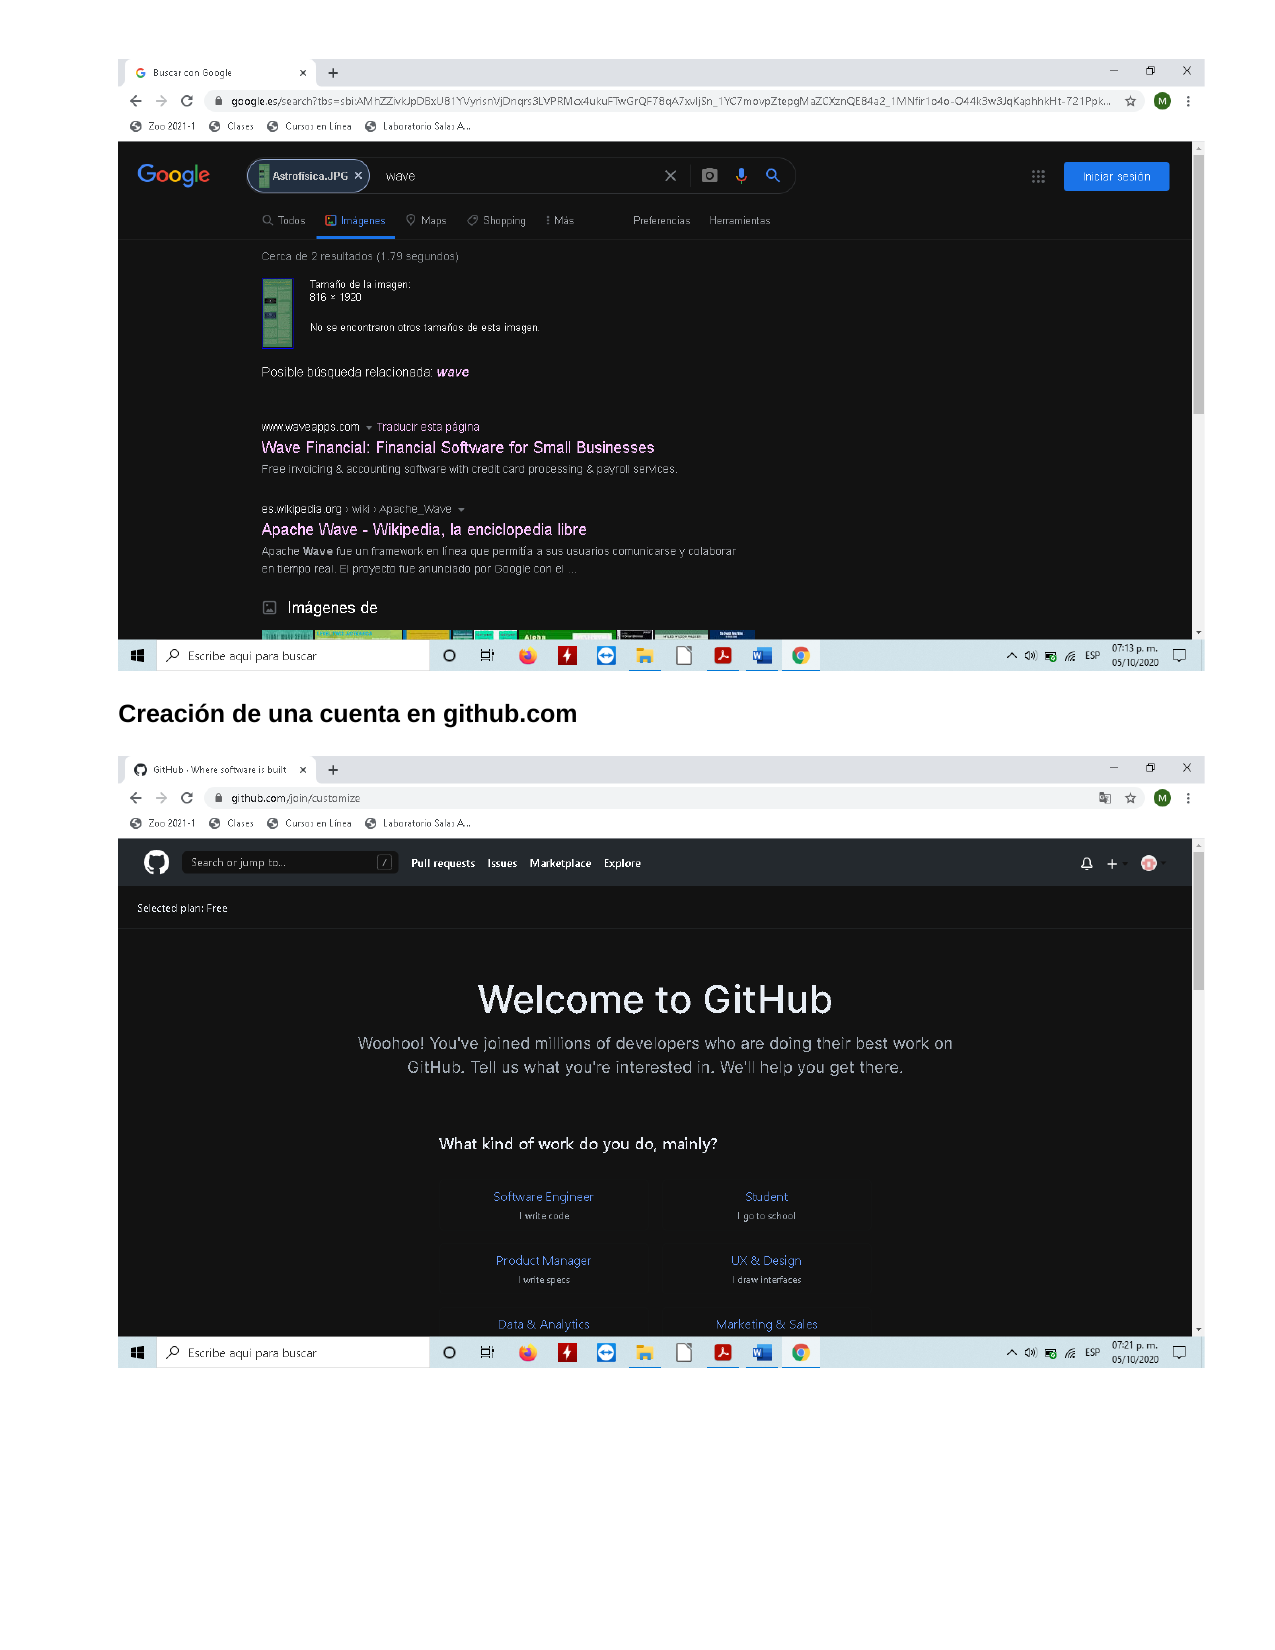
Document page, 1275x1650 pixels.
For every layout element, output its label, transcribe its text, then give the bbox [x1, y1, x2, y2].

text Creación de una cuenta en github.com [118, 699, 1205, 728]
